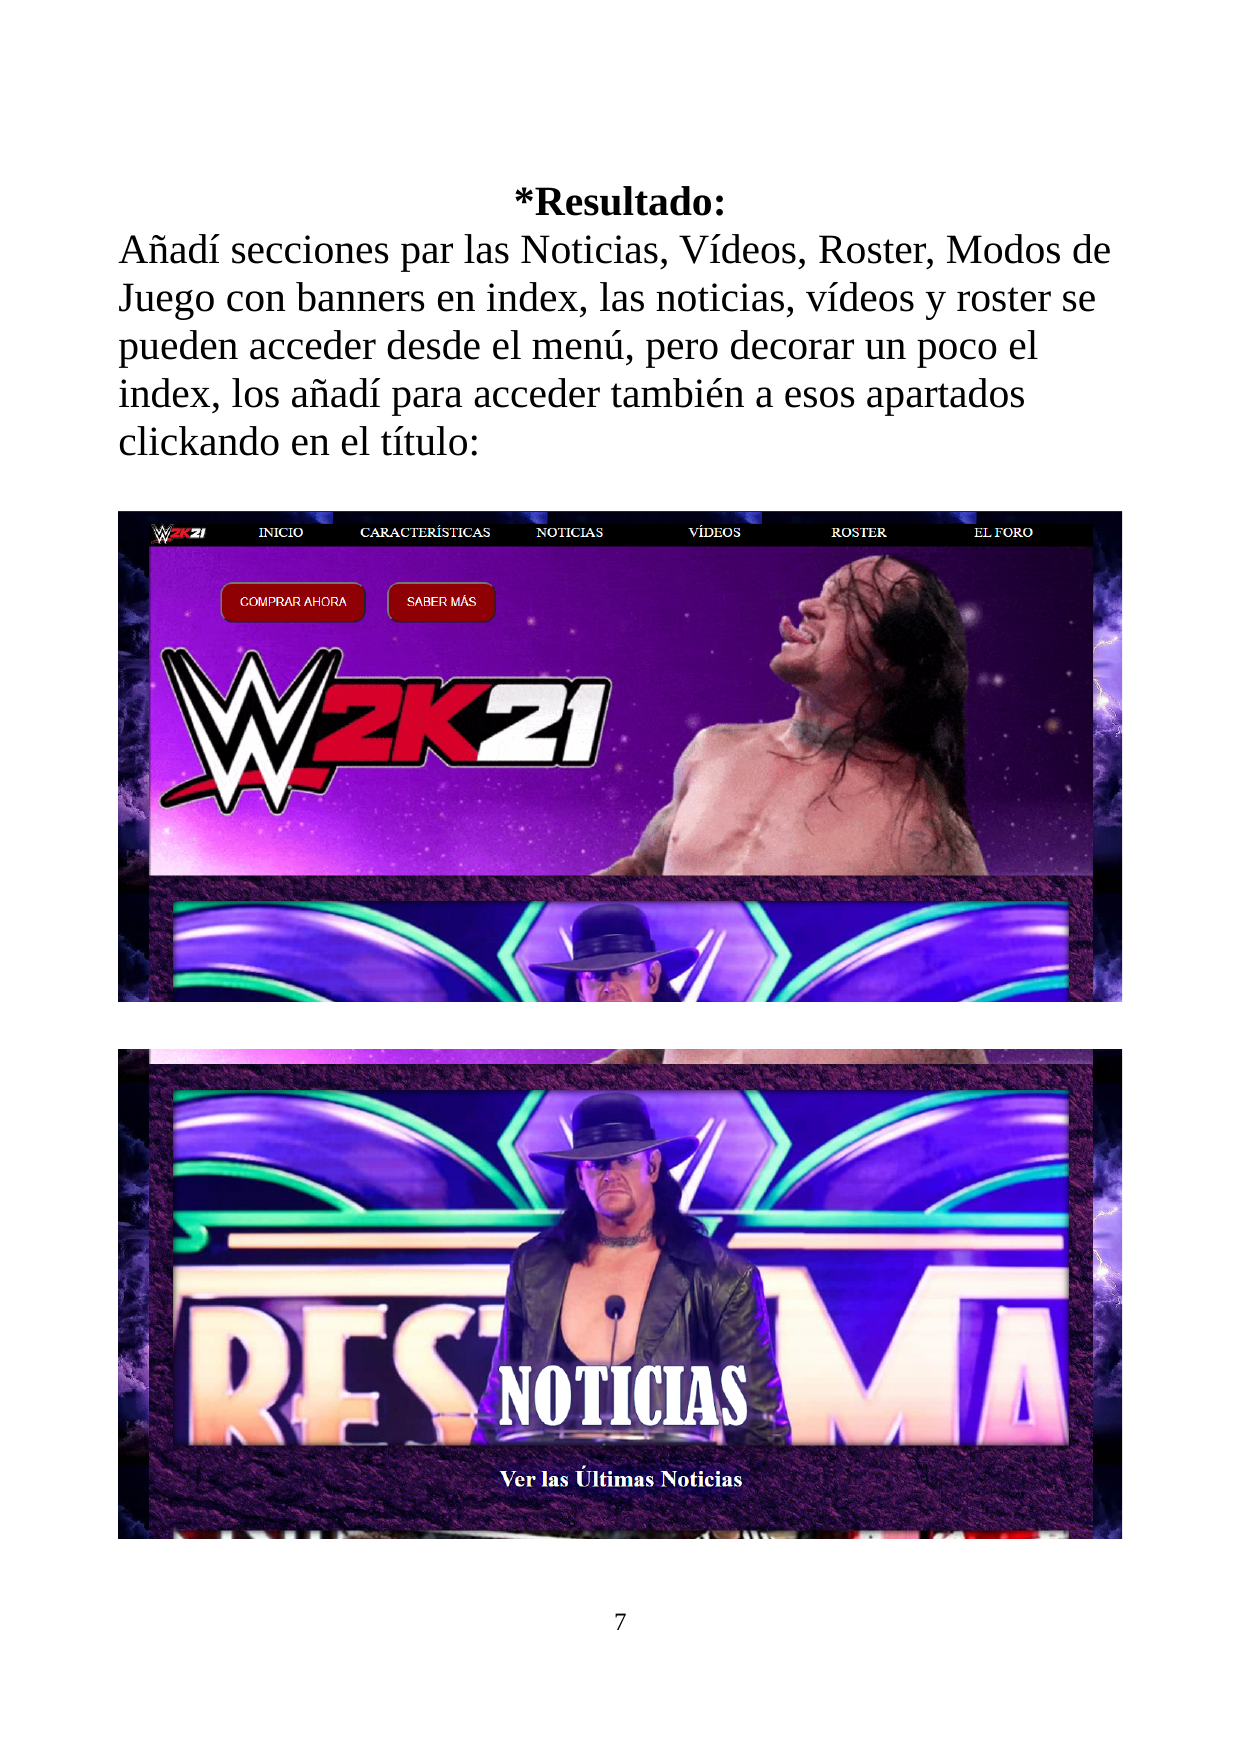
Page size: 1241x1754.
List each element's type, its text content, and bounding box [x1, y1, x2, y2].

text *Resultado: [118, 176, 1122, 224]
picture [118, 1049, 1123, 1539]
picture [118, 511, 1123, 1002]
text Añadí secciones par las Noticias, Vídeos, Roster, Modos de Juego con banners en index, las noticias, vídeos y roster se pueden acceder desde el menú, pero decorar un poco el index, los añadí para acceder también a esos apartados clickando en el título: [118, 224, 1122, 464]
